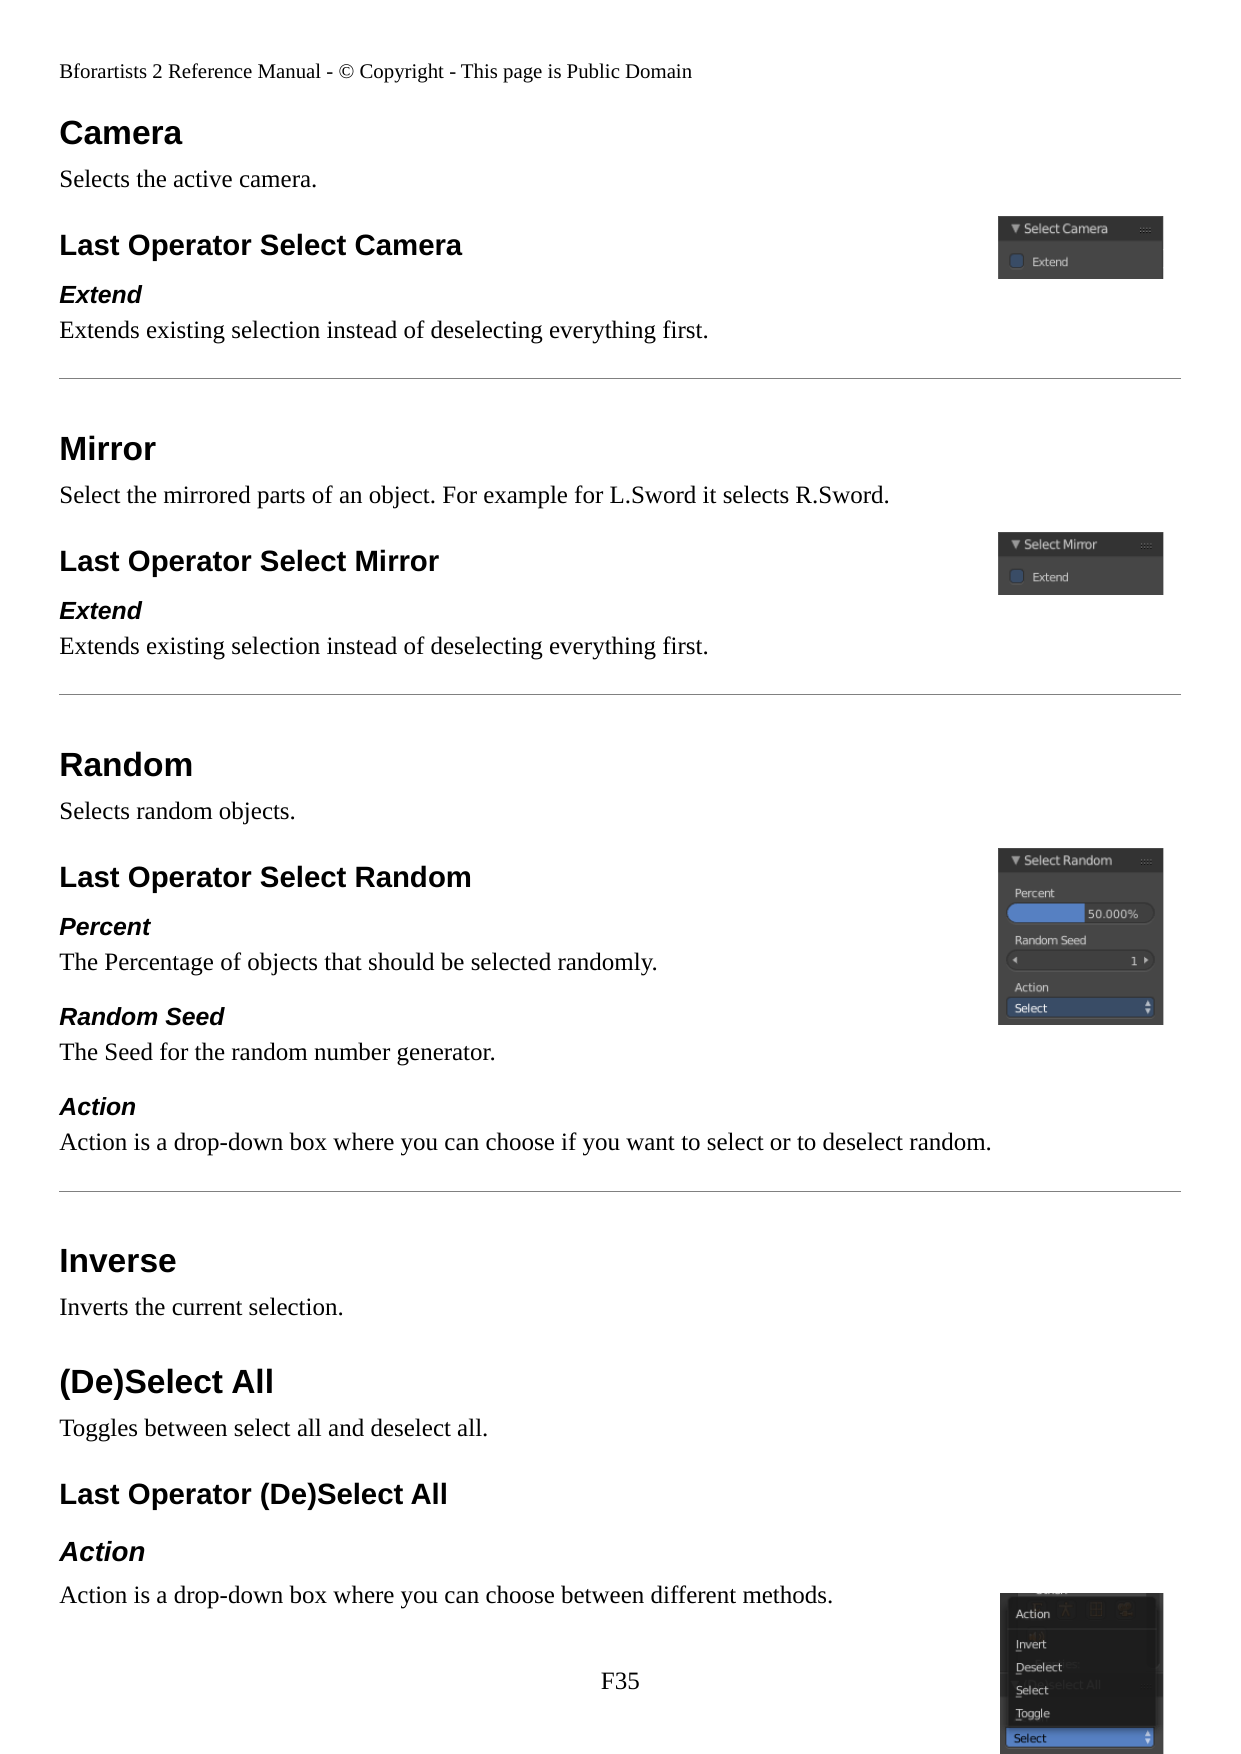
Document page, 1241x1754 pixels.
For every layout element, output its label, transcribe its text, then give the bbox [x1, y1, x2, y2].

text Inverts the current selection. [59, 1292, 1181, 1321]
text The Seed for the random number generator. [59, 1037, 1181, 1066]
subtitle Last Operator Select Random [59, 860, 998, 893]
text The Percentage of objects that should be selected randomly. [59, 947, 998, 976]
text Selects the active camera. [59, 164, 1181, 192]
text Extends existing selection instead of deselecting everything first. [59, 315, 1181, 343]
text Action is a drop-down box where you can choose if you want to select or to deselect random. [59, 1127, 1181, 1156]
subtitle Extend [59, 596, 1181, 624]
subtitle Action [59, 1536, 1181, 1568]
subtitle Inverse [59, 1241, 1181, 1280]
text Select the mirrored parts of an object. For example for L.Sword it selects R.Sword. [59, 480, 1181, 509]
picture [998, 216, 1164, 279]
subtitle Random [59, 745, 1181, 783]
subtitle Last Operator Select Mirror [59, 543, 998, 577]
subtitle [1164, 543, 1181, 577]
subtitle Extend [59, 280, 1181, 308]
subtitle Last Operator Select Camera [59, 227, 998, 261]
subtitle Camera [59, 113, 1181, 151]
picture [998, 532, 1164, 595]
text Action is a drop-down box where you can choose between different methods. [59, 1580, 1181, 1609]
picture [998, 848, 1164, 1025]
subtitle [1164, 227, 1181, 261]
subtitle Last Operator (De)Select All [59, 1477, 1181, 1511]
subtitle (De)Select All [59, 1362, 1181, 1401]
subtitle [1164, 912, 1181, 941]
subtitle [1164, 860, 1181, 893]
subtitle Percent [59, 912, 998, 941]
text Toggles between select all and deselect all. [59, 1413, 1181, 1442]
text Selects random objects. [59, 796, 1181, 825]
text Extends existing selection instead of deselecting everything first. [59, 631, 1181, 659]
subtitle Mirror [59, 429, 1181, 467]
subtitle Action [59, 1092, 1181, 1121]
subtitle Random Seed [59, 1002, 1181, 1031]
picture [1000, 1593, 1164, 1754]
